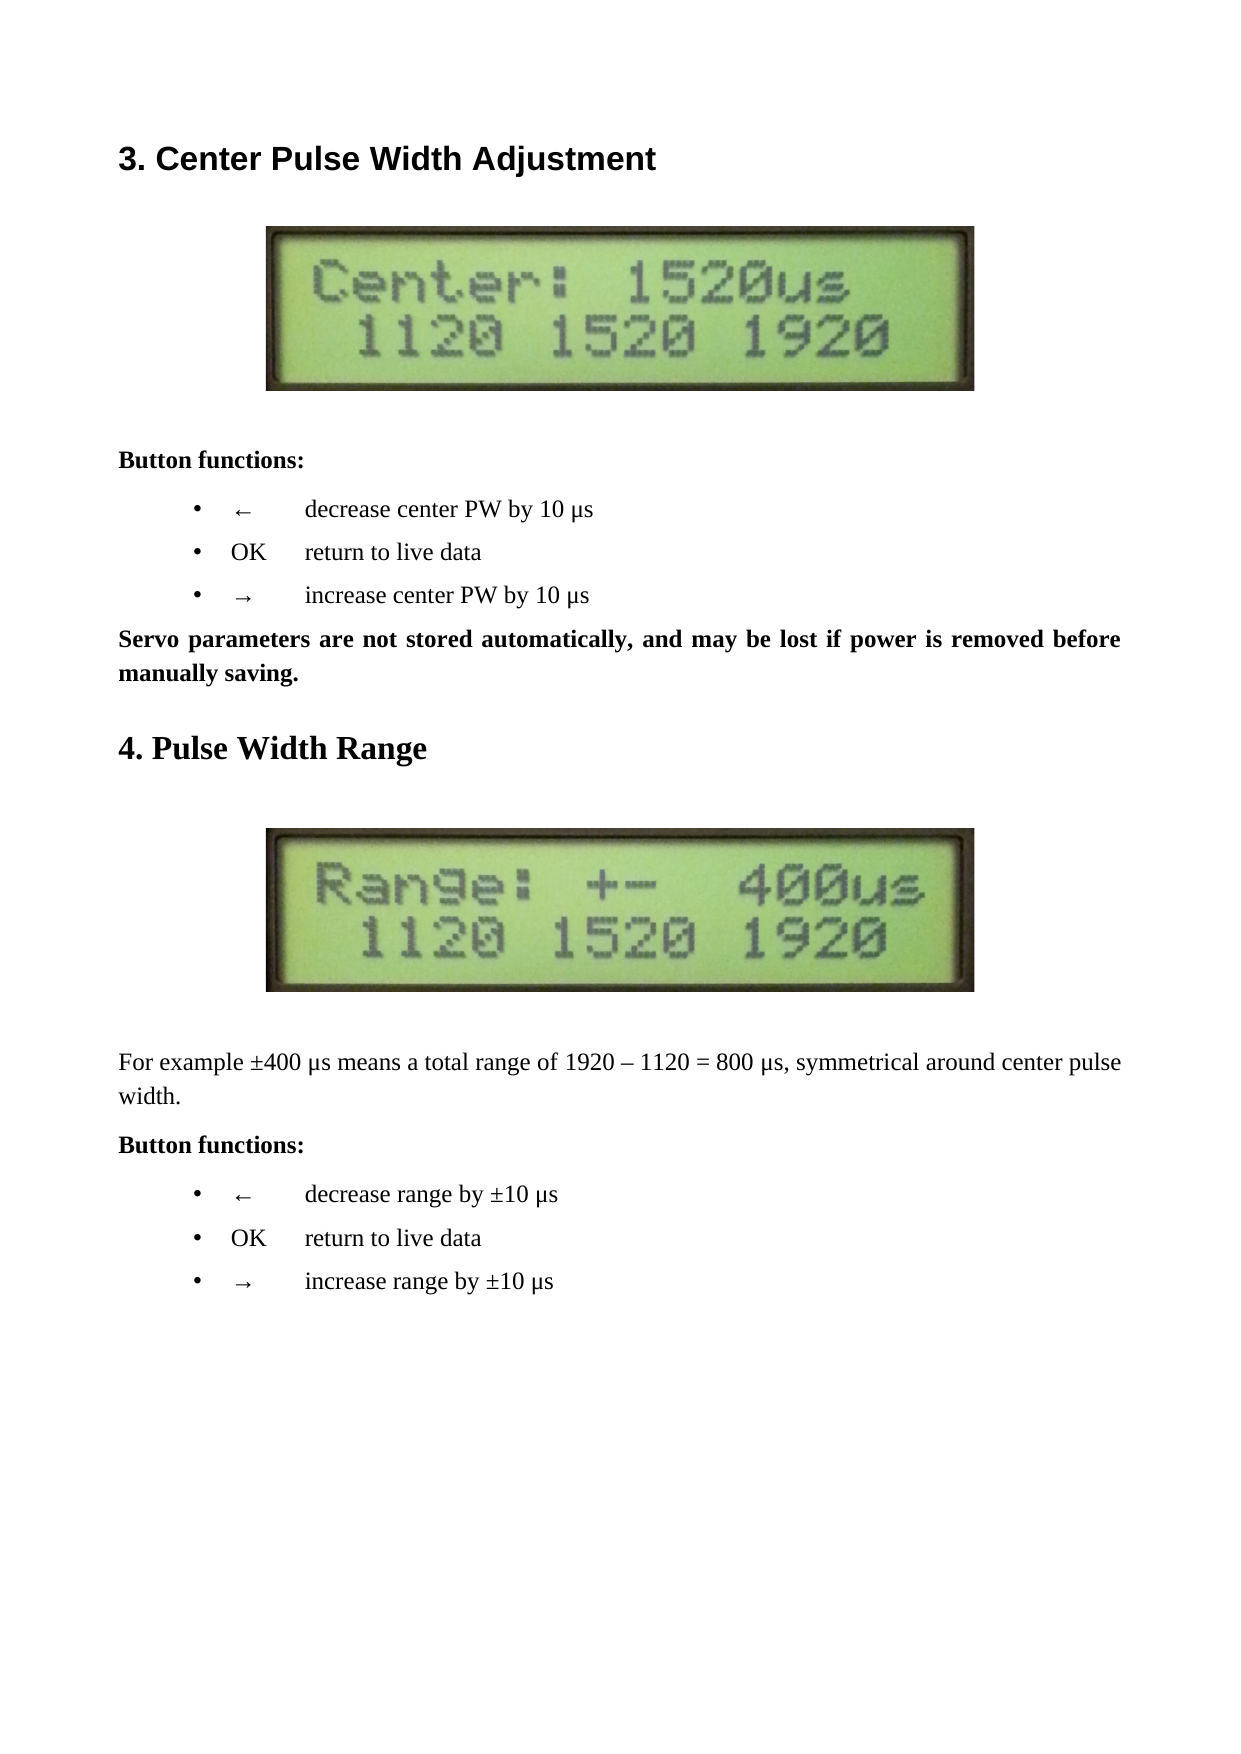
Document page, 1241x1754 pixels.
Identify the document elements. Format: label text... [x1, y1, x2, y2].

list ← decrease range by ±10 μs [193, 1179, 1122, 1208]
picture [265, 828, 975, 992]
text Button functions: [118, 1130, 1122, 1159]
subtitle 3. Center Pulse Width Adjustment [118, 139, 1122, 178]
text Servo parameters are not stored automatically, and may be lost if power is removed before manually saving. [118, 624, 1122, 687]
list OK return to live data [193, 1223, 1122, 1252]
list ← decrease center PW by 10 μs [193, 494, 1122, 523]
list → increase center PW by 10 μs [193, 581, 1122, 609]
subtitle 4. Pulse Width Range [118, 728, 1122, 767]
list OK return to live data [193, 537, 1122, 566]
list → increase range by ±10 μs [193, 1266, 1122, 1295]
text For example ±400 μs means a total range of 1920 – 1120 = 800 μs, symmetrical around center pulse width. [118, 1047, 1122, 1110]
picture [265, 226, 975, 391]
text Button functions: [118, 445, 1122, 474]
